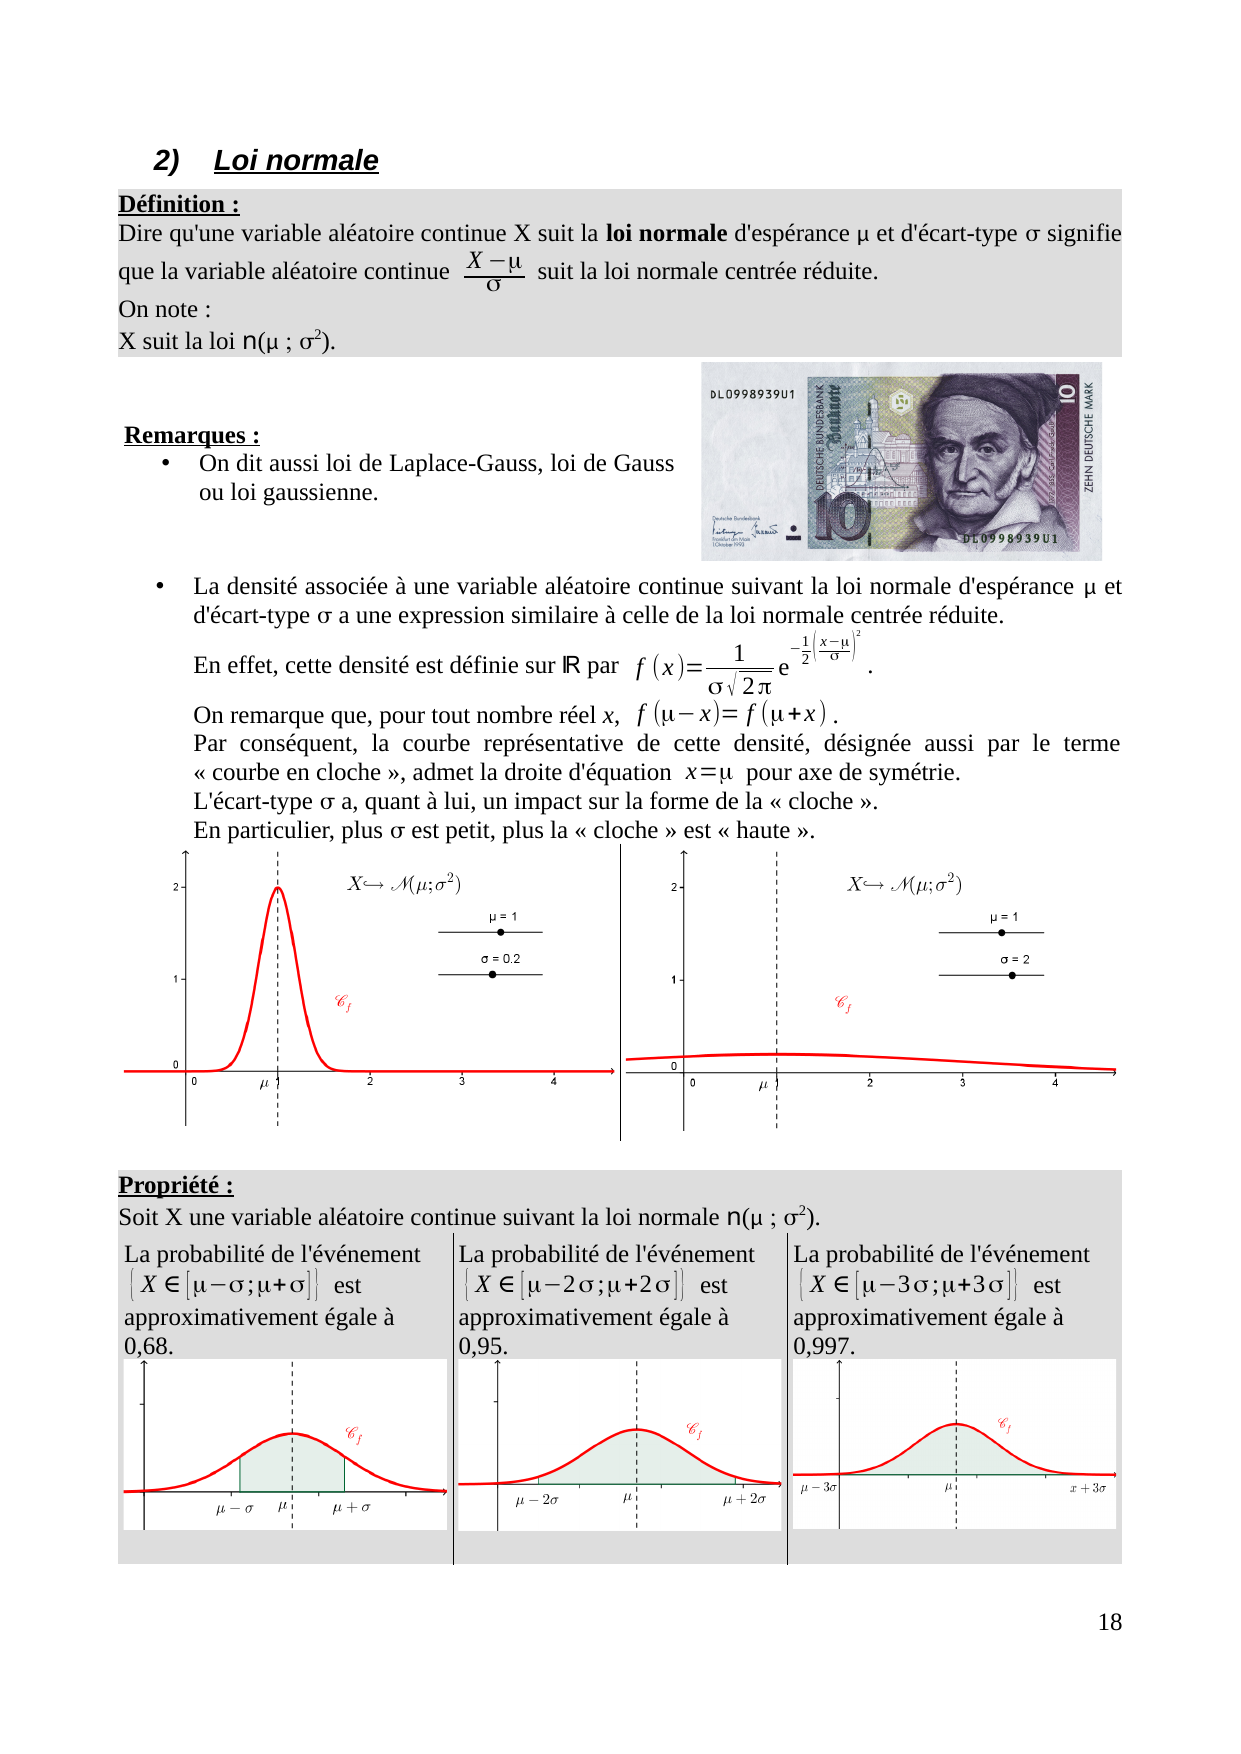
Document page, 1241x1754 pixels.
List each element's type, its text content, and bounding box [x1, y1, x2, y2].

table_header [621, 844, 1122, 1141]
list En particulier, plus  est petit, plus la « cloche » est « haute ». [156, 815, 1122, 843]
list Par conséquent, la courbe représentative de cette densité, désignée aussi par le terme « courbe en cloche », admet la droite d'équation pour axe de symétrie. [156, 728, 1122, 786]
text Définition : [118, 189, 1122, 218]
subtitle Loi normale [153, 143, 1122, 177]
text Soit X une variable aléatoire continue suivant la loi normale n( ; 2). [118, 1199, 1122, 1233]
list La densité associée à une variable aléatoire continue suivant la loi normale d'espérance  et d'écart-type  a une expression similaire à celle de la loi normale centrée réduite. [156, 571, 1122, 629]
table_header La probabilité de l'événement est approximativement égale à 0,68. [118, 1233, 453, 1564]
table_header [118, 844, 620, 1141]
table_header Remarques : On dit aussi loi de Laplace-Gauss, loi de Gauss ou loi gaussienne. [118, 357, 681, 571]
list L'écart-type  a, quant à lui, un impact sur la forme de la « cloche ». [156, 786, 1122, 815]
list En effet, cette densité est définie sur ℝ par . [156, 629, 1122, 700]
text Dire qu'une variable aléatoire continue X suit la loi normale d'espérance  et d'écart-type  signifie que la variable aléatoire continue suit la loi normale centrée réduite. [118, 218, 1122, 294]
table_header La probabilité de l'événement est approximativement égale à 0,95. [454, 1233, 787, 1564]
list On remarque que, pour tout nombre réel x, . [156, 700, 1122, 728]
text X suit la loi n( ; 2). [118, 322, 1122, 357]
text On note : [118, 294, 1122, 322]
table_header [681, 357, 1123, 571]
table_header La probabilité de l'événement est approximativement égale à 0,997. [788, 1233, 1122, 1564]
picture [701, 362, 1103, 561]
text Propriété : [118, 1170, 1122, 1199]
